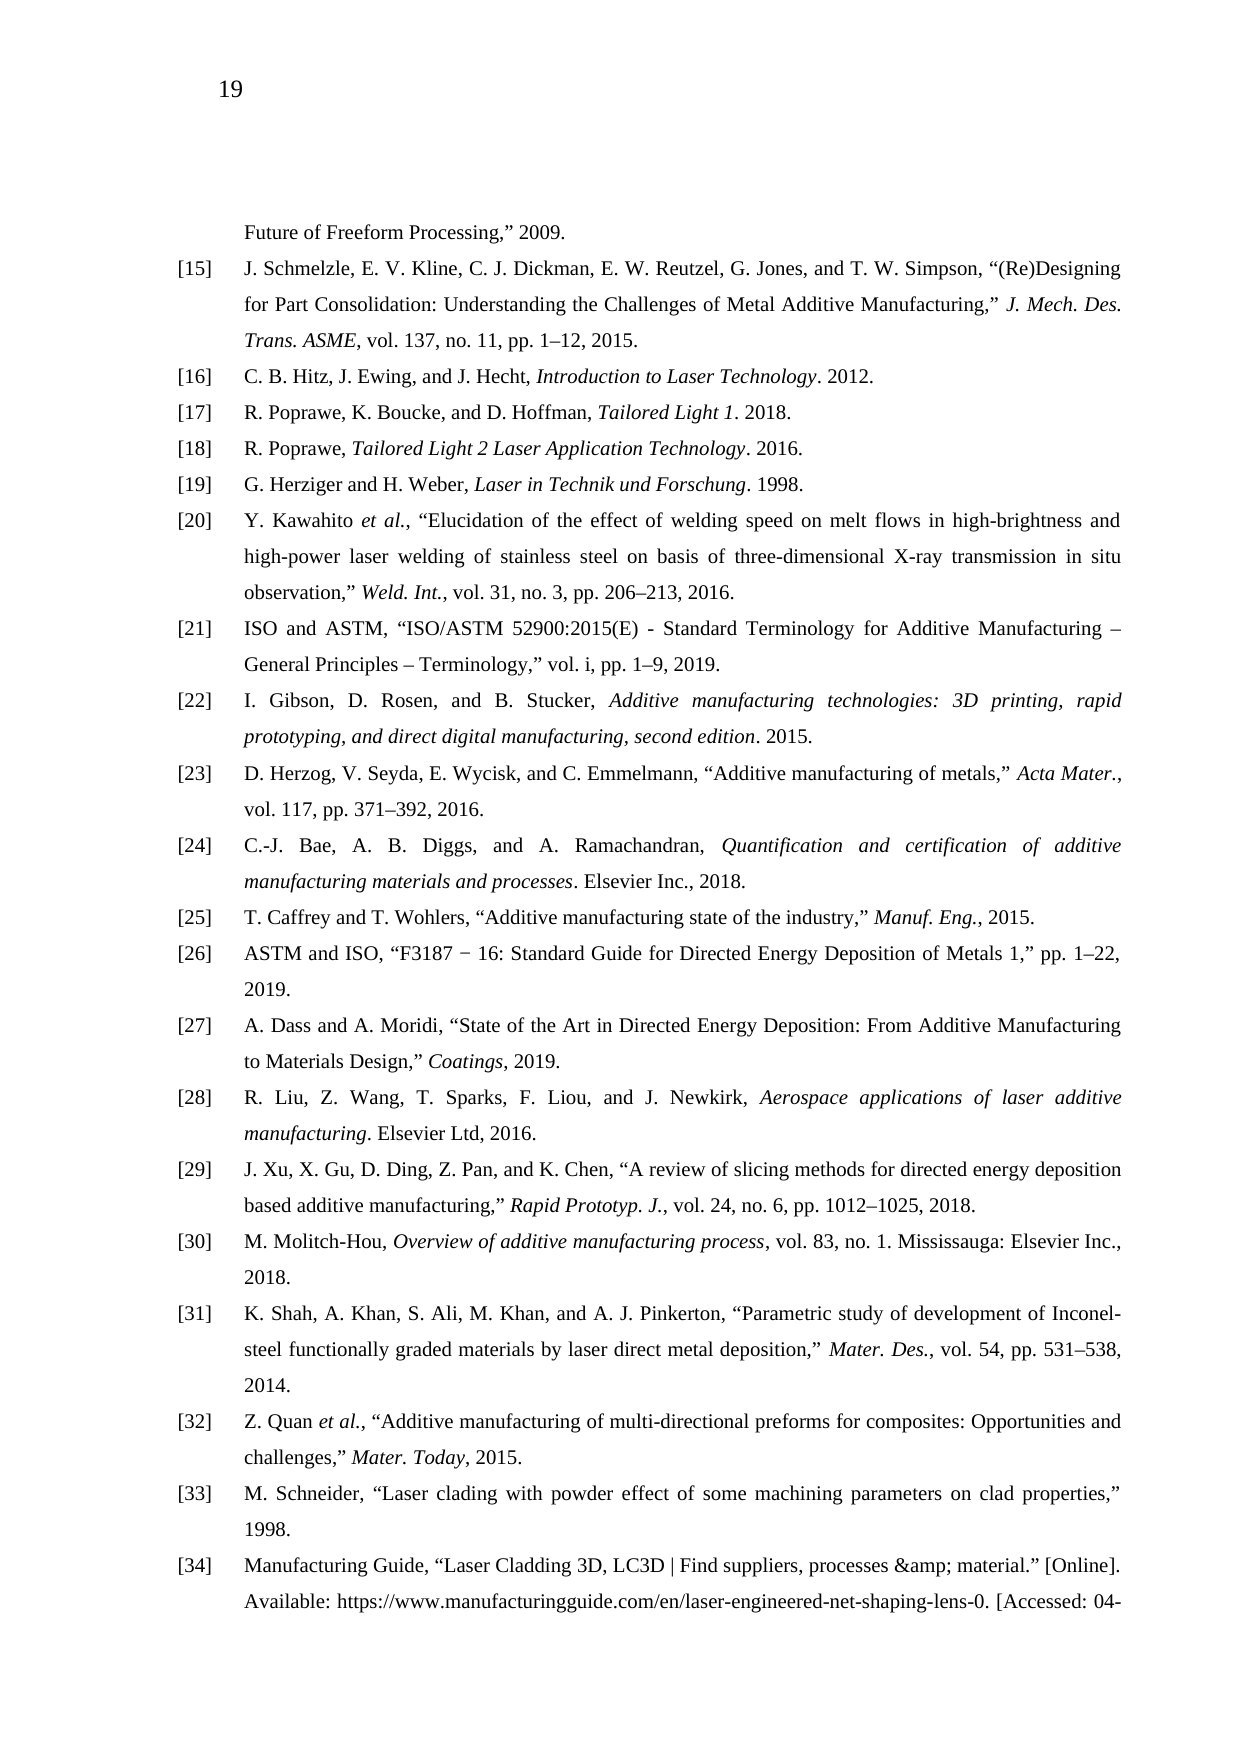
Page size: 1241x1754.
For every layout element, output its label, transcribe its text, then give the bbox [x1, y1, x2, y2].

text [30] M. Molitch-Hou, Overview of additive manufacturing process, vol. 83, no. 1. Mississauga: Elsevier Inc., 2018. [177, 1229, 1122, 1289]
text [18] R. Poprawe, Tailored Light 2 Laser Application Technology. 2016. [177, 436, 1122, 460]
text Future of Freeform Processing,” 2009. [177, 220, 1122, 244]
text [26] ASTM and ISO, “F3187 − 16: Standard Guide for Directed Energy Deposition of Metals 1,” pp. 1–22, 2019. [177, 941, 1122, 1001]
text [19] G. Herziger and H. Weber, Laser in Technik und Forschung. 1998. [177, 472, 1122, 496]
text [21] ISO and ASTM, “ISO/ASTM 52900:2015(E) - Standard Terminology for Additive Manufacturing – General Principles – Terminology,” vol. i, pp. 1–9, 2019. [177, 616, 1122, 676]
text [24] C.-J. Bae, A. B. Diggs, and A. Ramachandran, Quantification and certification of additive manufacturing materials and processes. Elsevier Inc., 2018. [177, 832, 1122, 893]
text [23] D. Herzog, V. Seyda, E. Wycisk, and C. Emmelmann, “Additive manufacturing of metals,” Acta Mater., vol. 117, pp. 371–392, 2016. [177, 760, 1122, 821]
text [22] I. Gibson, D. Rosen, and B. Stucker, Additive manufacturing technologies: 3D printing, rapid prototyping, and direct digital manufacturing, second edition. 2015. [177, 688, 1122, 748]
text [32] Z. Quan et al., “Additive manufacturing of multi-directional preforms for composites: Opportunities and challenges,” Mater. Today, 2015. [177, 1409, 1122, 1469]
text [20] Y. Kawahito et al., “Elucidation of the effect of welding speed on melt flows in high-brightness and high-power laser welding of stainless steel on basis of three-dimensional X-ray transmission in situ observation,” Weld. Int., vol. 31, no. 3, pp. 206–213, 2016. [177, 508, 1122, 604]
text [15] J. Schmelzle, E. V. Kline, C. J. Dickman, E. W. Reutzel, G. Jones, and T. W. Simpson, “(Re)Designing for Part Consolidation: Understanding the Challenges of Metal Additive Manufacturing,” J. Mech. Des. Trans. ASME, vol. 137, no. 11, pp. 1–12, 2015. [177, 256, 1122, 352]
text [29] J. Xu, X. Gu, D. Ding, Z. Pan, and K. Chen, “A review of slicing methods for directed energy deposition based additive manufacturing,” Rapid Prototyp. J., vol. 24, no. 6, pp. 1012–1025, 2018. [177, 1157, 1122, 1217]
text [16] C. B. Hitz, J. Ewing, and J. Hecht, Introduction to Laser Technology. 2012. [177, 364, 1122, 388]
text [31] K. Shah, A. Khan, S. Ali, M. Khan, and A. J. Pinkerton, “Parametric study of development of Inconel-steel functionally graded materials by laser direct metal deposition,” Mater. Des., vol. 54, pp. 531–538, 2014. [177, 1301, 1122, 1397]
text [27] A. Dass and A. Moridi, “State of the Art in Directed Energy Deposition: From Additive Manufacturing to Materials Design,” Coatings, 2019. [177, 1013, 1122, 1073]
text [17] R. Poprawe, K. Boucke, and D. Hoffman, Tailored Light 1. 2018. [177, 400, 1122, 424]
text [34] Manufacturing Guide, “Laser Cladding 3D, LC3D | Find suppliers, processes &amp; material.” [Online]. Available: https://www.manufacturingguide.com/en/laser-engineered-net-shaping-lens-0. [Accessed: 04- [177, 1553, 1122, 1613]
text [25] T. Caffrey and T. Wohlers, “Additive manufacturing state of the industry,” Manuf. Eng., 2015. [177, 904, 1122, 929]
text [28] R. Liu, Z. Wang, T. Sparks, F. Liou, and J. Newkirk, Aerospace applications of laser additive manufacturing. Elsevier Ltd, 2016. [177, 1085, 1122, 1145]
text [33] M. Schneider, “Laser clading with powder effect of some machining parameters on clad properties,” 1998. [177, 1481, 1122, 1541]
